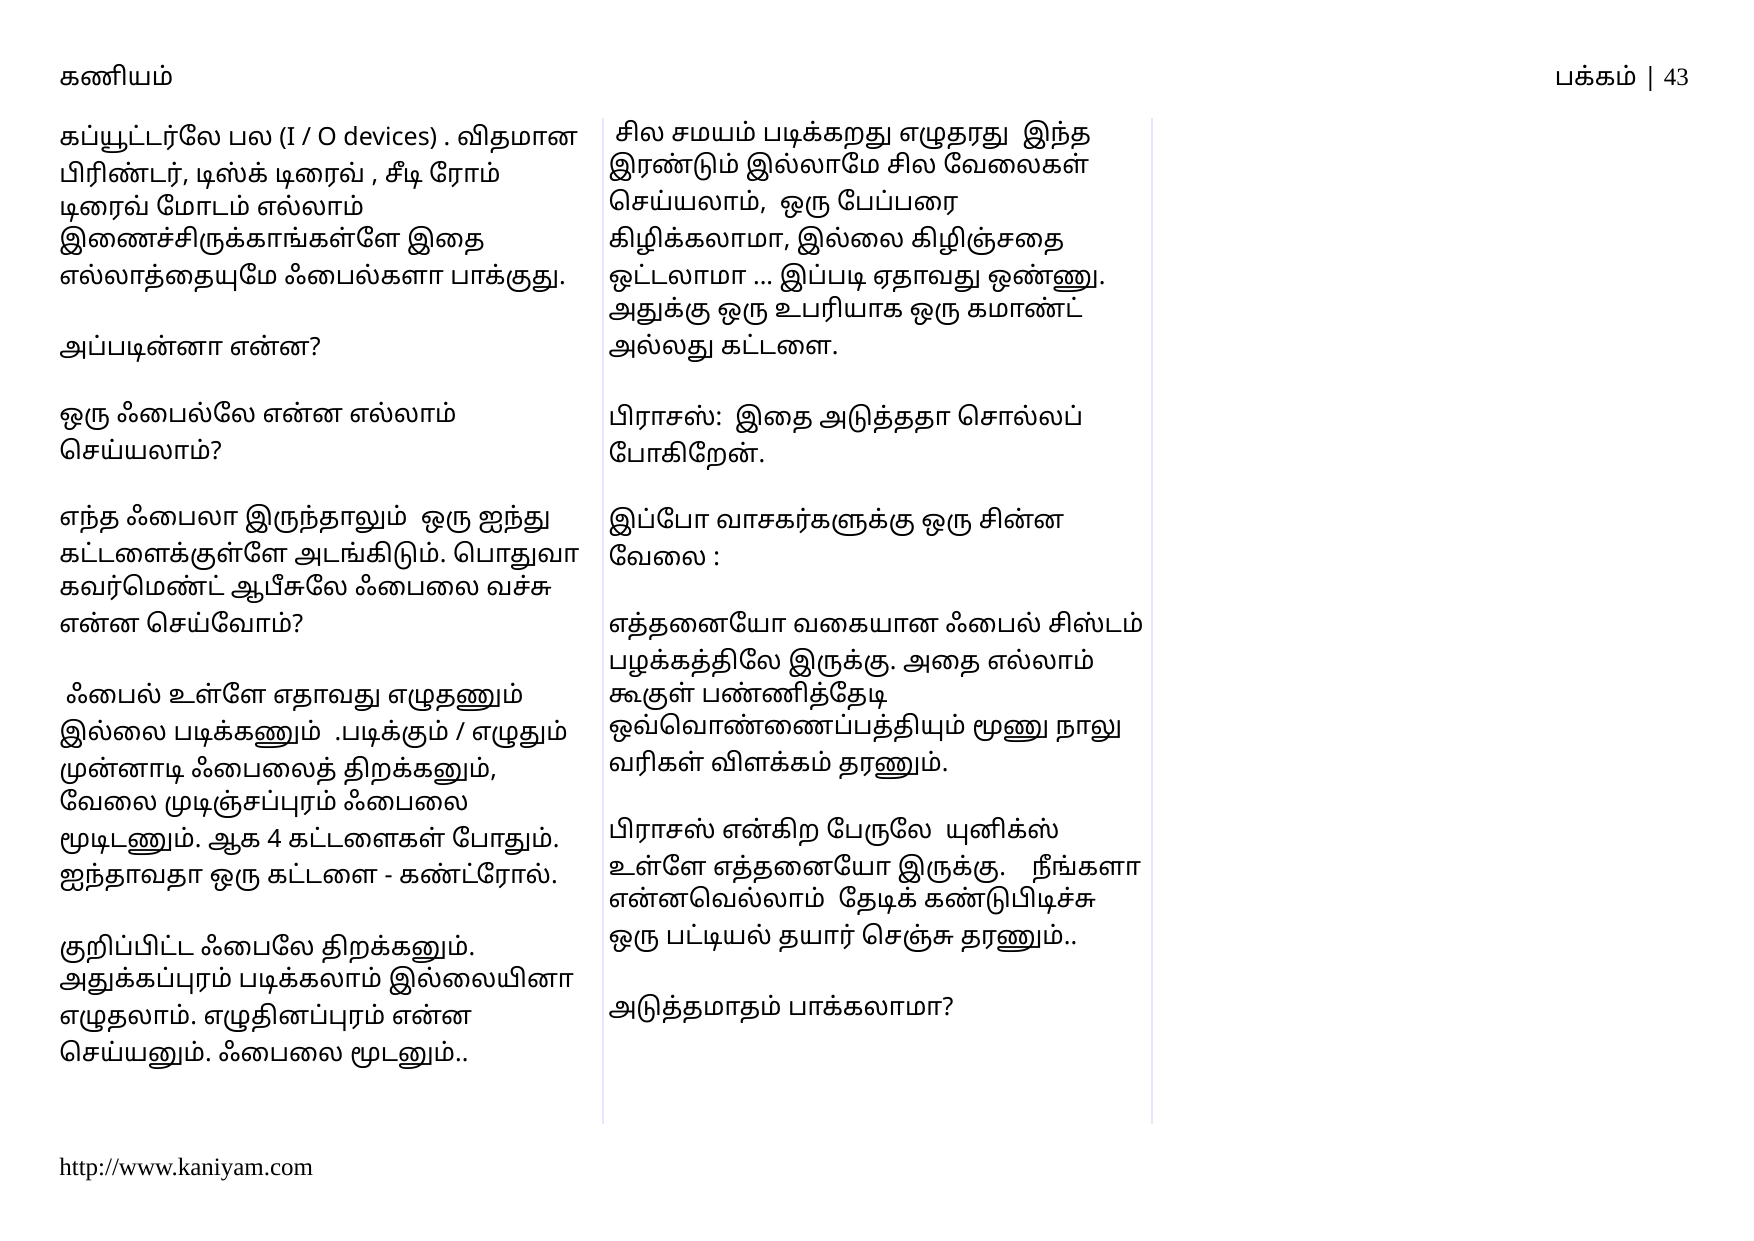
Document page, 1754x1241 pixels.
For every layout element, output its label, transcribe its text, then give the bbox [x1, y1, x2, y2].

text அடுத்தமாதம் பாக்கலாமா? [608, 989, 1146, 1026]
text அப்படின்னா என்ன? [59, 329, 597, 366]
text பிராசஸ்: இதை அடுத்ததா சொல்லப் போகிறேன். [608, 398, 1146, 472]
text கப்யூட்டர்லே பல (I / O devices) . விதமான பிரிண்டர், டிஸ்க் டிரைவ் , சீடி ரோம் டிரைவ் மோடம் எல்லாம் இணைச்சிருக்காங்கள்ளே இதை எல்லாத்தையுமே ஃபைல்களா பாக்குது. [59, 118, 597, 295]
text பிராசஸ் என்கிற பேருலே யுனிக்ஸ் உள்ளே எத்தனையோ இருக்கு. நீங்களா என்னவெல்லாம் தேடிக் கண்டுபிடிச்சு ஒரு பட்டியல் தயார் செஞ்சு தரணும்.. [608, 816, 1146, 955]
text சில சமயம் படிக்கறது எழுதரது இந்த இரண்டும் இல்லாமே சில வேலைகள் செய்யலாம், ஒரு பேப்பரை கிழிக்கலாமா, இல்லை கிழிஞ்சதை ஒட்டலாமா ... இப்படி ஏதாவது ஒண்ணு. அதுக்கு ஒரு உபரியாக ஒரு கமாண்ட் அல்லது கட்டளை. [608, 118, 1146, 364]
text இப்போ வாசகர்களுக்கு ஒரு சின்ன வேலை : [608, 506, 1146, 576]
text ஒரு ஃபைல்லே என்ன எல்லாம் செய்யலாம்? [59, 400, 597, 469]
text குறிப்பிட்ட ஃபைலே திறக்கனும். அதுக்கப்புரம் படிக்கலாம் இல்லையினா எழுதலாம். எழுதினப்புரம் என்ன செய்யனும். ஃபைலை மூடனும்.. [59, 928, 597, 1072]
text ஃபைல் உள்ளே எதாவது எழுதணும் இல்லை படிக்கணும் .படிக்கும் / எழுதும் முன்னாடி ஃபைலைத் திறக்கனும், வேலை முடிஞ்சப்புரம் ஃபைலை மூடிடணும். ஆக 4 கட்டளைகள் போதும். ஐந்தாவதா ஒரு கட்டளை - கண்ட்ரோல். [59, 677, 597, 894]
text எத்தனையோ வகையான ஃபைல் சிஸ்டம் பழக்கத்திலே இருக்கு. அதை எல்லாம் கூகுள் பண்ணித்தேடி ஒவ்வொண்ணைப்பத்தியும் மூணு நாலு வரிகள் விளக்கம் தரணும். [608, 610, 1146, 782]
text எந்த ஃபைலா இருந்தாலும் ஒரு ஐந்து கட்டளைக்குள்ளே அடங்கிடும். பொதுவா கவர்மெண்ட் ஆபீசுலே ஃபைலை வச்சு என்ன செய்வோம்? [59, 503, 597, 643]
